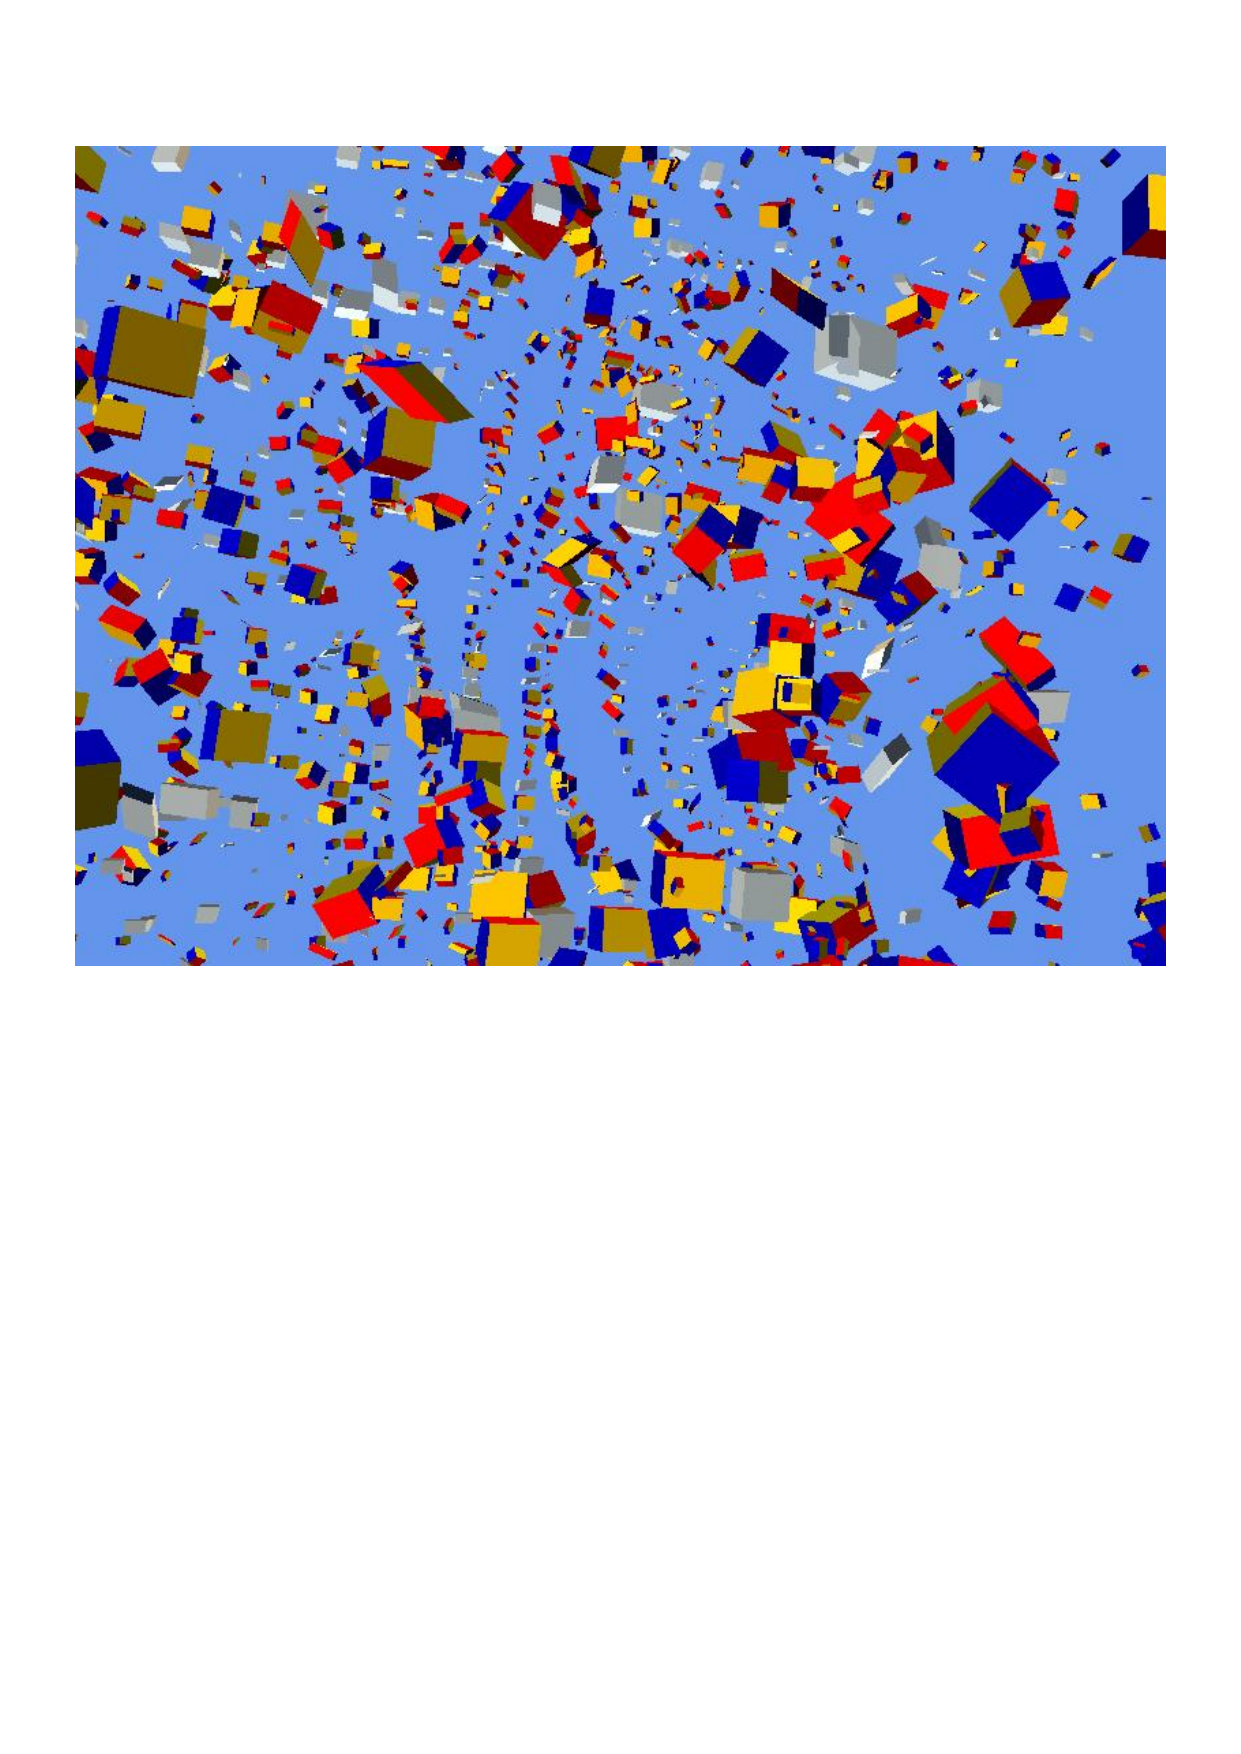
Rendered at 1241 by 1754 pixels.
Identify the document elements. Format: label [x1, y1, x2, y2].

picture [75, 146, 1166, 966]
